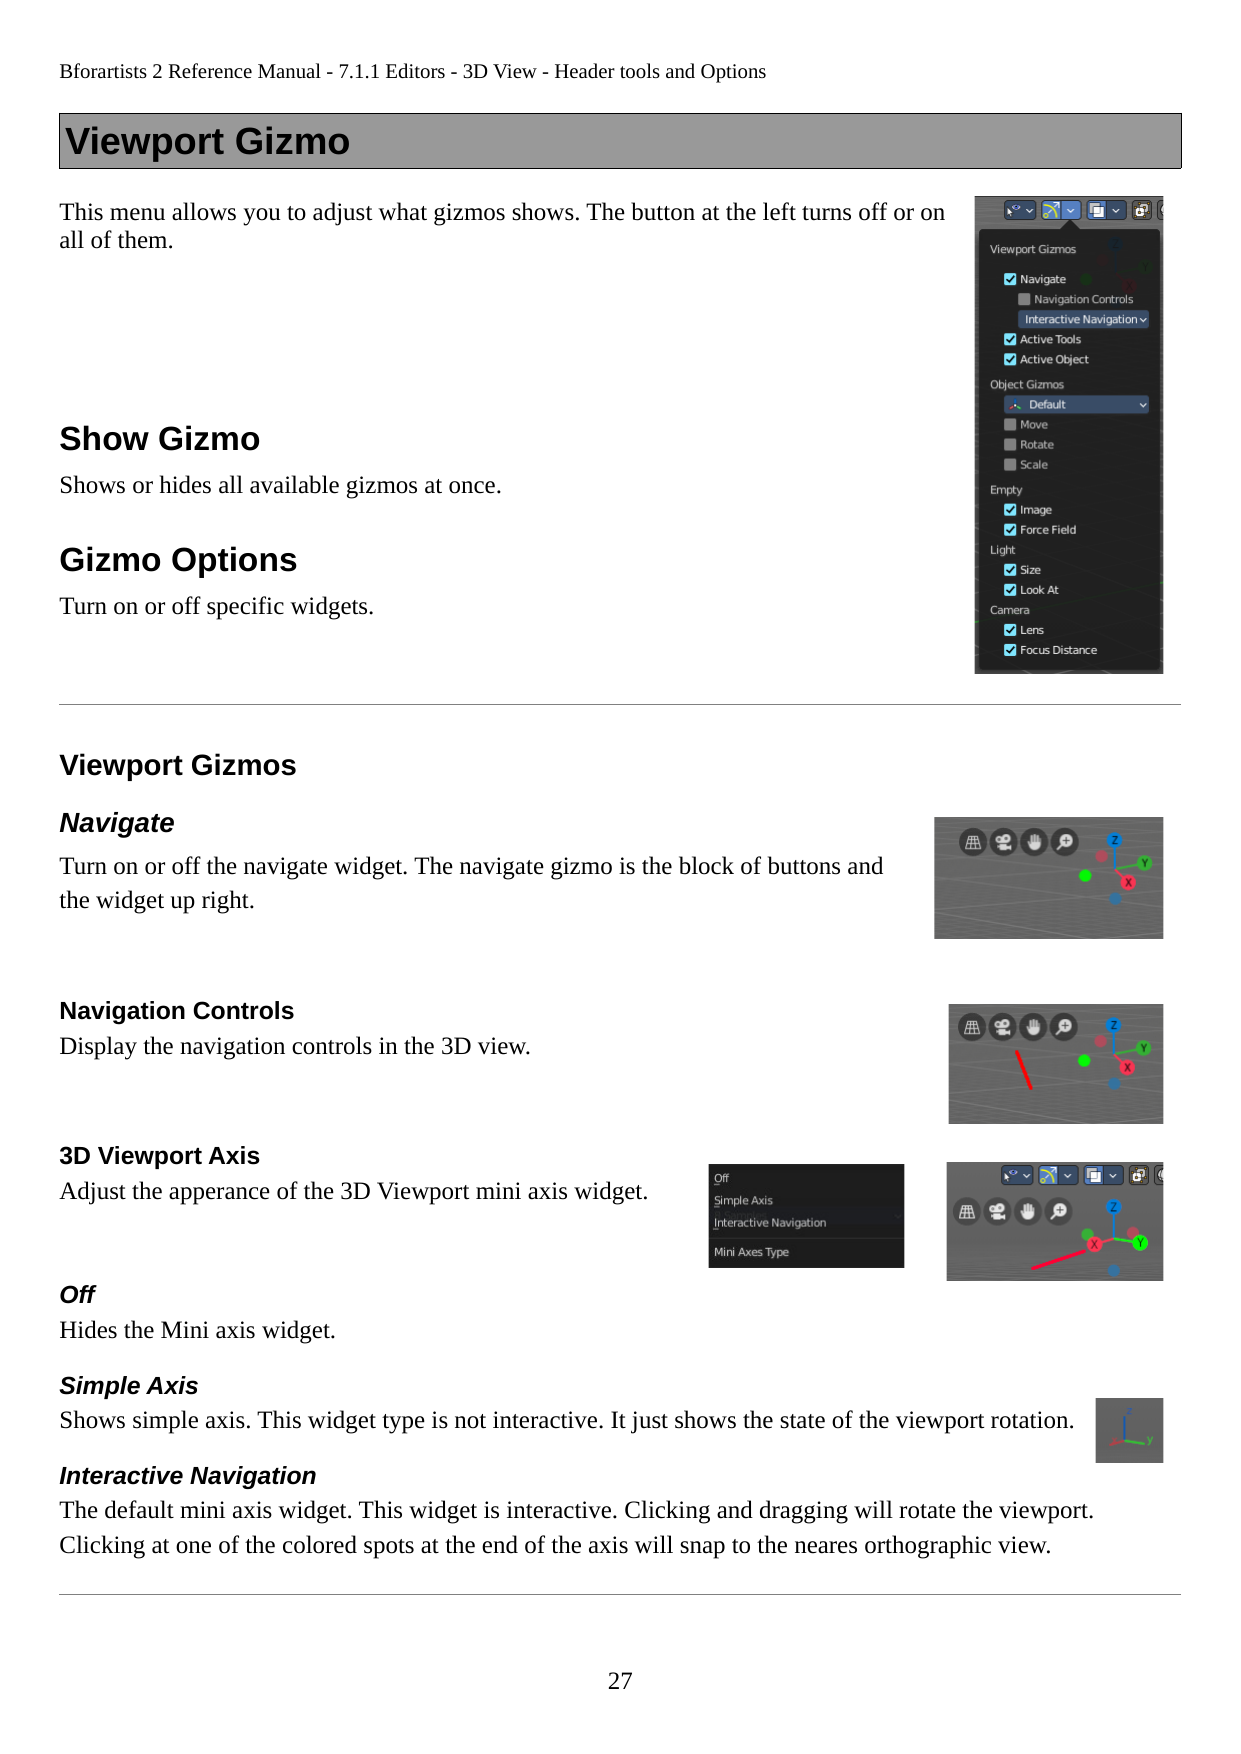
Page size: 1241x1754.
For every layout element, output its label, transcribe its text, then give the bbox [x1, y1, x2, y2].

subtitle 3D Viewport Axis [59, 1141, 1181, 1170]
text [905, 1176, 946, 1205]
subtitle [1164, 419, 1181, 457]
subtitle Interactive Navigation [59, 1461, 1181, 1489]
subtitle Viewport Gizmos [59, 748, 1181, 782]
subtitle Gizmo Options [59, 540, 974, 578]
subtitle Simple Axis [59, 1371, 1181, 1399]
picture [934, 817, 1164, 939]
text Shows simple axis. This widget type is not interactive. It just shows the state of the viewport rotation. [59, 1406, 1095, 1434]
text The default mini axis widget. This widget is interactive. Clicking and dragging will rotate the viewport. Clicking at one of the colored spots at the end of the axis will snap to the neares orthographic view. [59, 1496, 1181, 1559]
picture [708, 1164, 905, 1268]
picture [948, 1004, 1164, 1124]
subtitle Show Gizmo [59, 419, 974, 457]
subtitle Navigation Controls [59, 996, 1181, 1024]
text Adjust the apperance of the 3D Viewport mini axis widget. [59, 1176, 708, 1205]
text Turn on or off the navigate widget. The navigate gizmo is the block of buttons and the widget up right. [59, 851, 934, 914]
text This menu allows you to adjust what gizmos shows. The button at the left turns off or on all of them. [59, 197, 974, 254]
text Turn on or off specific widgets. [59, 591, 974, 620]
picture [974, 196, 1164, 674]
table_header Viewport Gizmo [60, 114, 1181, 168]
text Hides the Mini axis widget. [59, 1315, 1181, 1344]
subtitle Navigate [59, 807, 1181, 838]
picture [1095, 1398, 1164, 1463]
text Shows or hides all available gizmos at once. [59, 470, 974, 499]
subtitle Off [59, 1281, 1181, 1309]
text Display the navigation controls in the 3D view. [59, 1031, 948, 1059]
picture [946, 1162, 1164, 1281]
subtitle [1164, 540, 1181, 578]
